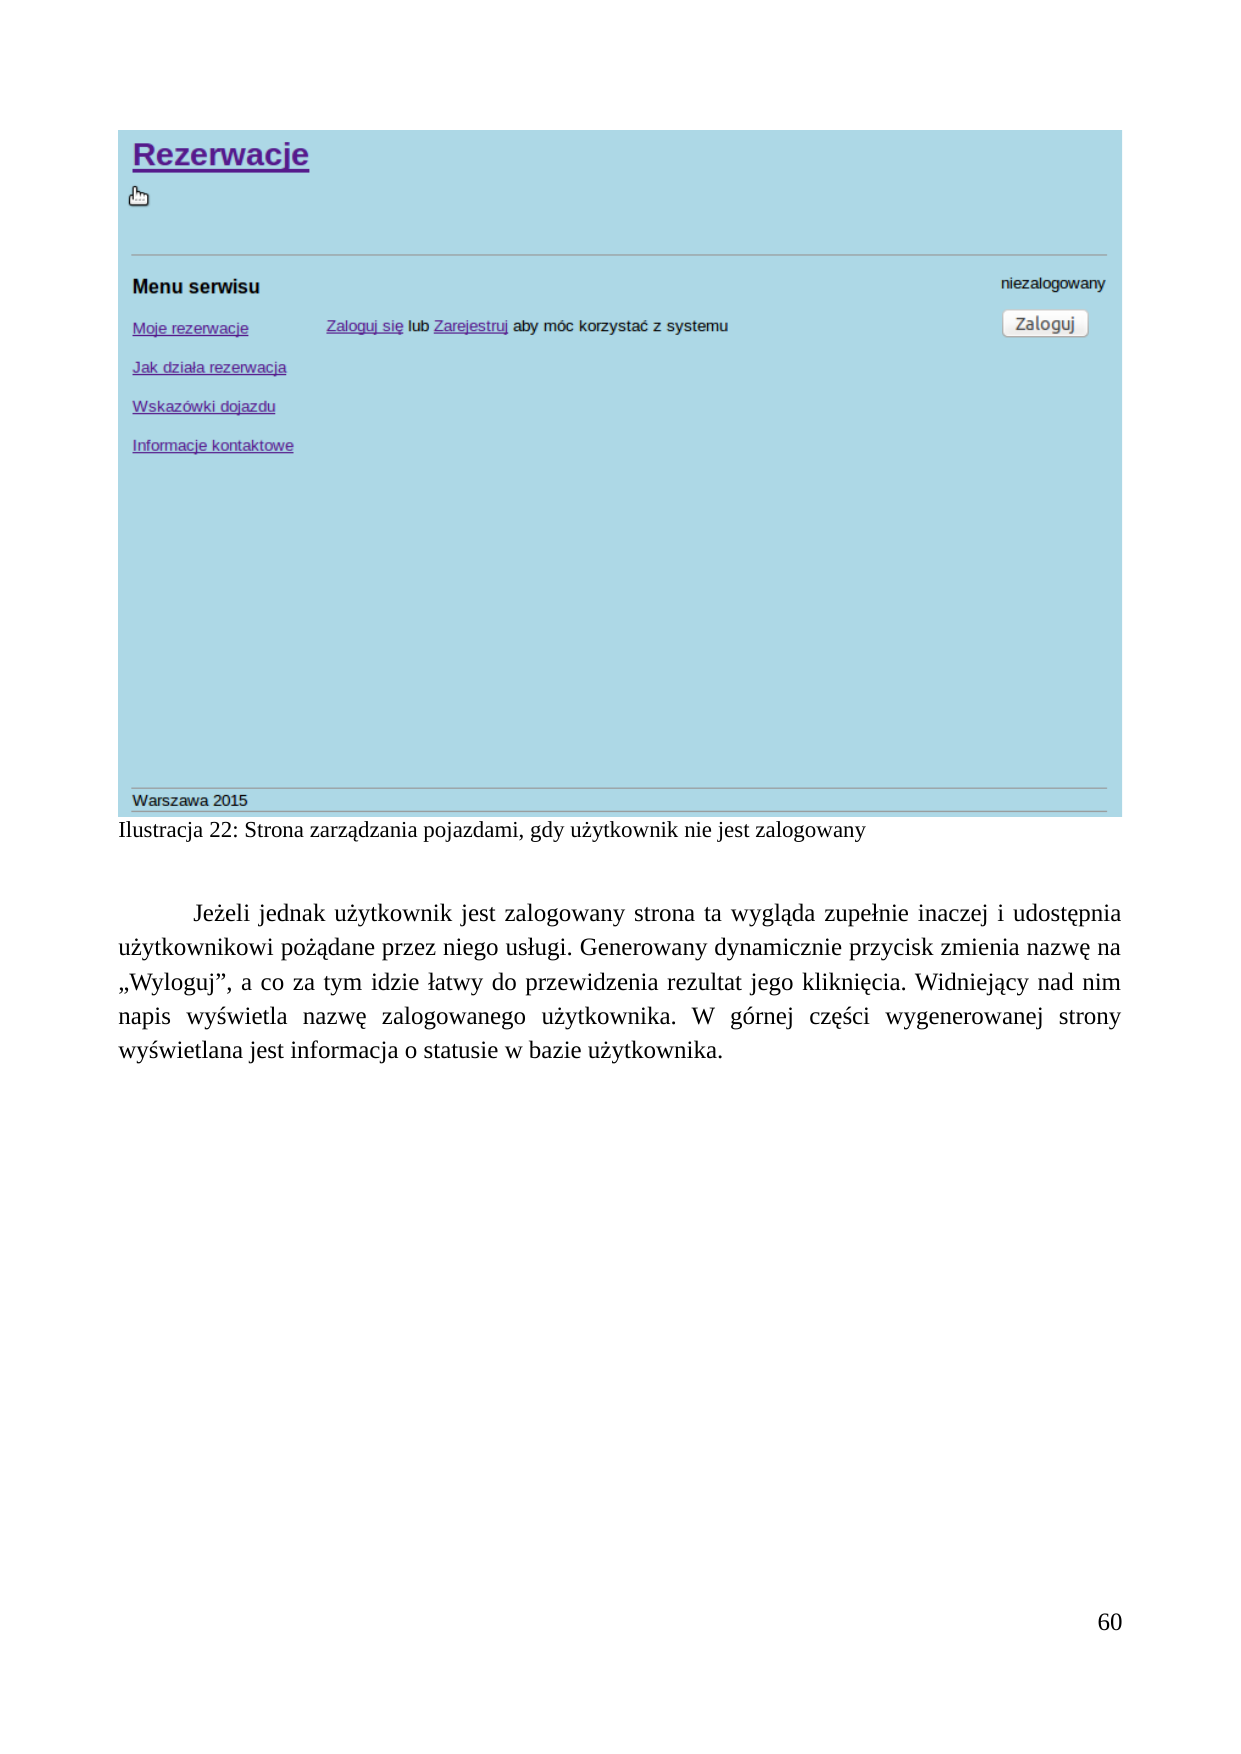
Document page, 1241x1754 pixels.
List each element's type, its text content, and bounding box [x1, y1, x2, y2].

text Ilustracja 22: Strona zarządzania pojazdami, gdy użytkownik nie jest zalogowany [118, 817, 1122, 843]
text Jeżeli jednak użytkownik jest zalogowany strona ta wygląda zupełnie inaczej i udostępnia użytkownikowi pożądane przez niego usługi. Generowany dynamicznie przycisk zmienia nazwę na „Wyloguj”, a co za tym idzie łatwy do przewidzenia rezultat jego kliknięcia. Widniejący nad nim napis wyświetla nazwę zalogowanego użytkownika. W górnej części wygenerowanej strony wyświetlana jest informacja o statusie w bazie użytkownika. [118, 898, 1122, 1064]
picture [118, 130, 1123, 817]
